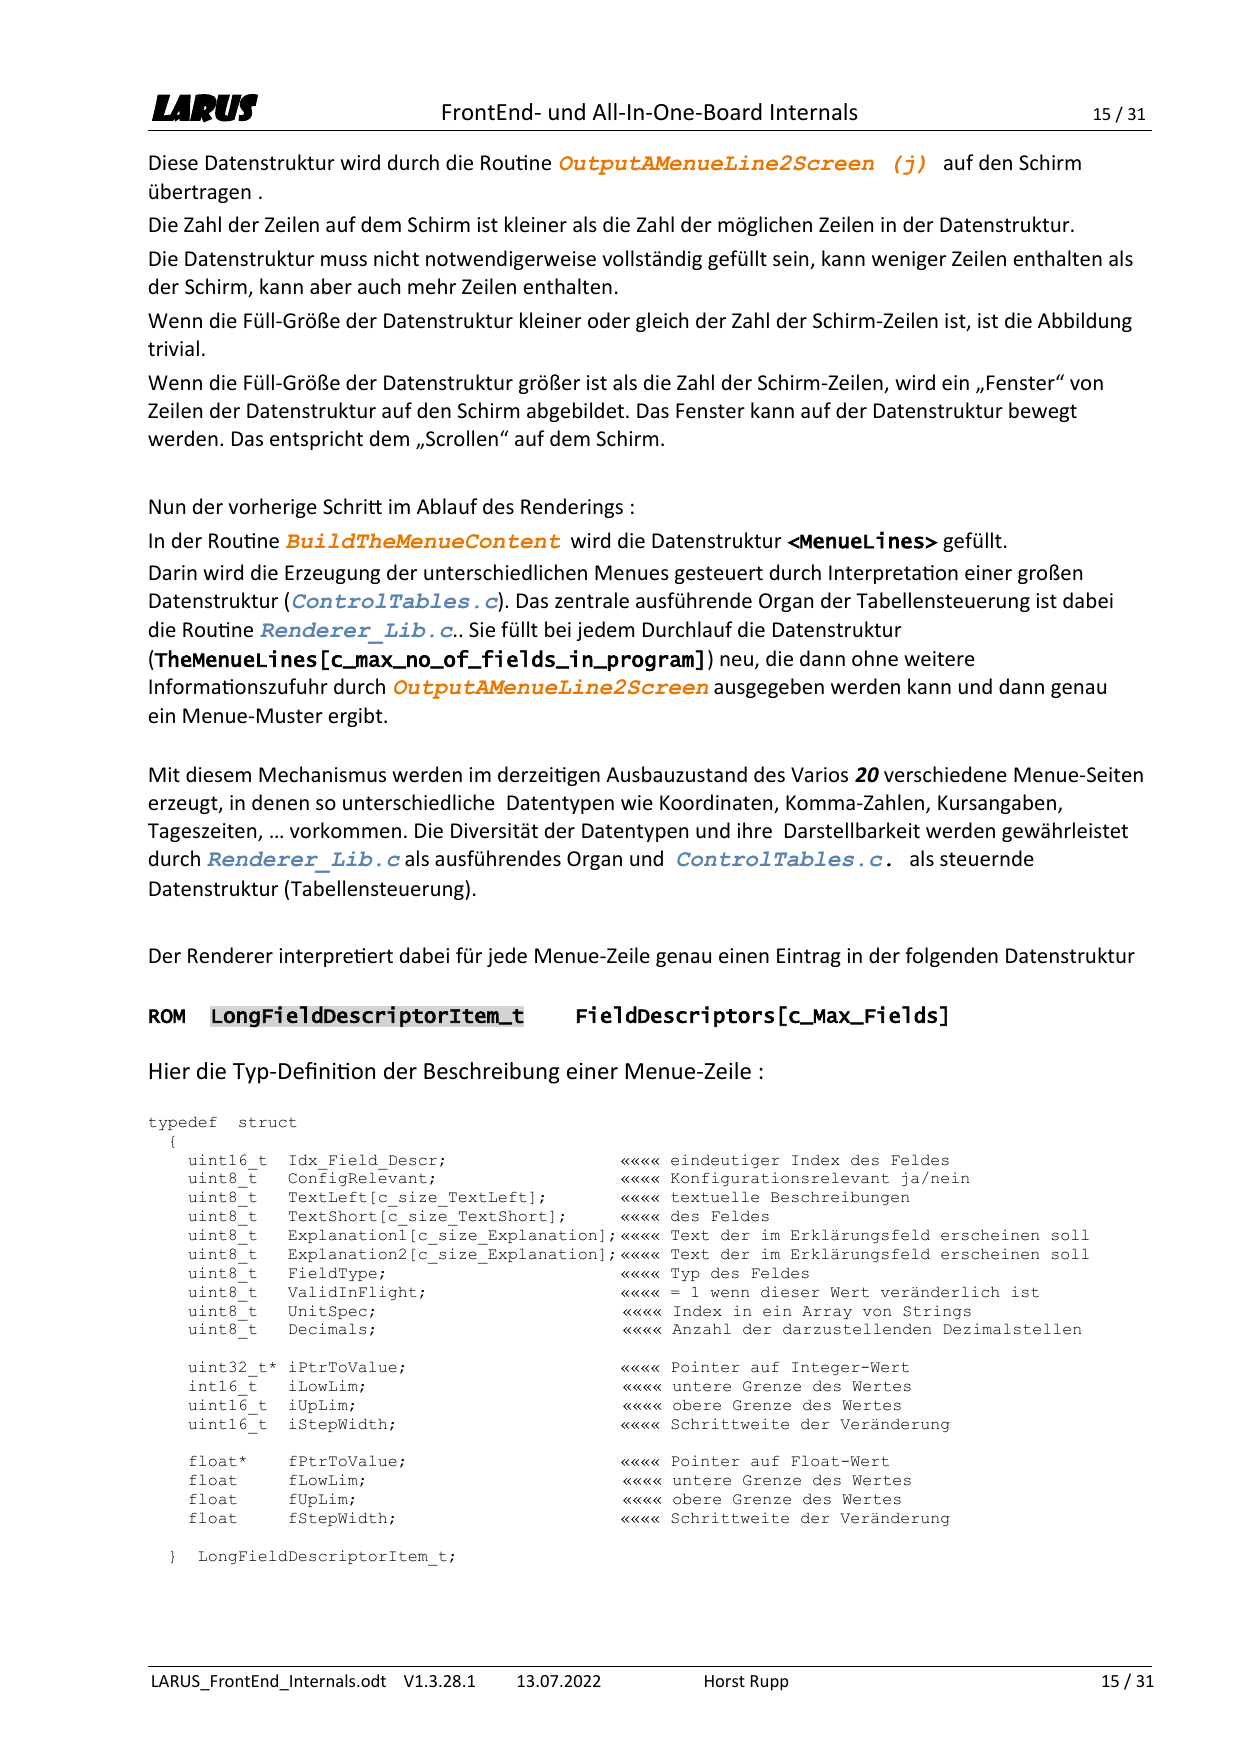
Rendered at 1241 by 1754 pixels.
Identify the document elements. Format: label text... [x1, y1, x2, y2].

text float fUpLim; «««« obere Grenze des Wertes [148, 1491, 1152, 1509]
text uint8_t UnitSpec; «««« Index in ein Array von Strings [148, 1302, 1152, 1321]
text uint8_t TextLeft[c_size_TextLeft]; «««« textuelle Beschreibungen [148, 1189, 1152, 1208]
text { [148, 1132, 1152, 1151]
text } LongFieldDescriptorItem_t; [148, 1547, 1152, 1566]
text Die Datenstruktur muss nicht notwendigerweise vollständig gefüllt sein, kann weniger Zeilen enthalten als der Schirm, kann aber auch mehr Zeilen enthalten. [148, 244, 1152, 301]
text float fLowLim; «««« untere Grenze des Wertes [148, 1472, 1152, 1491]
text Hier die Typ-Definition der Beschreibung einer Menue-Zeile : [148, 1055, 1140, 1086]
text ROM LongFieldDescriptorItem_t FieldDescriptors[c_Max_Fields] [783, 1006, 944, 1027]
text uint8_t TextShort[c_size_TextShort]; «««« des Feldes [148, 1208, 1152, 1227]
text In der Routine BuildTheMenueContent wird die Datenstruktur <MenueLines> gefüllt. [148, 526, 1152, 555]
text float* fPtrToValue; «««« Pointer auf Float-Wert [148, 1453, 1152, 1472]
text uint8_t FieldType; «««« Typ des Feldes [148, 1264, 1152, 1283]
text uint32_t* iPtrToValue; «««« Pointer auf Integer-Wert [148, 1359, 1152, 1377]
text Wenn die Füll-Größe der Datenstruktur kleiner oder gleich der Zahl der Schirm-Zeilen ist, ist die Abbildung trivial. [148, 306, 1152, 362]
text uint8_t ValidInFlight; «««« = 1 wenn dieser Wert veränderlich ist [148, 1283, 1152, 1302]
text Der Renderer interpretiert dabei für jede Menue-Zeile genau einen Eintrag in der folgenden Datenstruktur [148, 941, 1152, 969]
text uint16_t iUpLim; «««« obere Grenze des Wertes [148, 1396, 1152, 1415]
text ROM LongFieldDescriptorItem_t FieldDescriptors[c_Max_Fields] [148, 1006, 779, 1027]
text Wenn die Füll-Größe der Datenstruktur größer ist als die Zahl der Schirm-Zeilen, wird ein „Fenster“ von Zeilen der Datenstruktur auf den Schirm abgebildet. Das Fenster kann auf der Datenstruktur bewegt werden. Das entspricht dem „Scrollen“ auf dem Schirm. [148, 368, 1152, 452]
text Die Zahl der Zeilen auf dem Schirm ist kleiner als die Zahl der möglichen Zeilen in der Datenstruktur. [148, 211, 1152, 239]
text float fStepWidth; «««« Schrittweite der Veränderung [148, 1509, 1152, 1528]
text uint16_t iStepWidth; «««« Schrittweite der Veränderung [148, 1415, 1152, 1434]
text uint16_t Idx_Field_Descr; «««« eindeutiger Index des Feldes [148, 1151, 1152, 1170]
text uint8_t Explanation2[c_size_Explanation]; «««« Text der im Erklärungsfeld erscheinen soll [148, 1246, 1152, 1264]
text Diese Datenstruktur wird durch die Routine OutputAMenueLine2Screen (j) auf den Schirm übertragen . [148, 148, 1152, 205]
text uint8_t ConfigRelevant; «««« Konfigurationsrelevant ja/nein [148, 1170, 1152, 1189]
text uint8_t Explanation1[c_size_Explanation]; «««« Text der im Erklärungsfeld erscheinen soll [148, 1227, 1152, 1246]
text Mit diesem Mechanismus werden im derzeitigen Ausbauzustand des Varios 20 verschiedene Menue-Seiten erzeugt, in denen so unterschiedliche Datentypen wie Koordinaten, Komma-Zahlen, Kursangaben, Tageszeiten, … vorkommen. Die Diversität der Datentypen und ihre Darstellbarkeit werden gewährleistet durch Renderer_Lib.c als ausführendes Organ und ControlTables.c. als steuernde Datenstruktur (Tabellensteuerung). [148, 760, 1152, 902]
text Nun der vorherige Schritt im Ablauf des Renderings : [148, 492, 1152, 520]
text int16_t iLowLim; «««« untere Grenze des Wertes [148, 1377, 1152, 1396]
text uint8_t Decimals; «««« Anzahl der darzustellenden Dezimalstellen [148, 1321, 1152, 1340]
text ROM LongFieldDescriptorItem_t FieldDescriptors[c_Max_Fields] [947, 1006, 1140, 1027]
subtitle Darin wird die Erzeugung der unterschiedlichen Menues gesteuert durch Interpretation einer großen Datenstruktur (ControlTables.c). Das zentrale ausführende Organ der Tabellensteuerung ist dabei die Routine Renderer_Lib.c.. Sie füllt bei jedem Durchlauf die Datenstruktur (TheMenueLines[c_max_no_of_fields_in_program]) neu, die dann ohne weitere Informationszufuhr durch OutputAMenueLine2Screen ausgegeben werden kann und dann genau ein Menue-Muster ergibt. [148, 558, 1140, 729]
text typedef struct [148, 1113, 1152, 1132]
